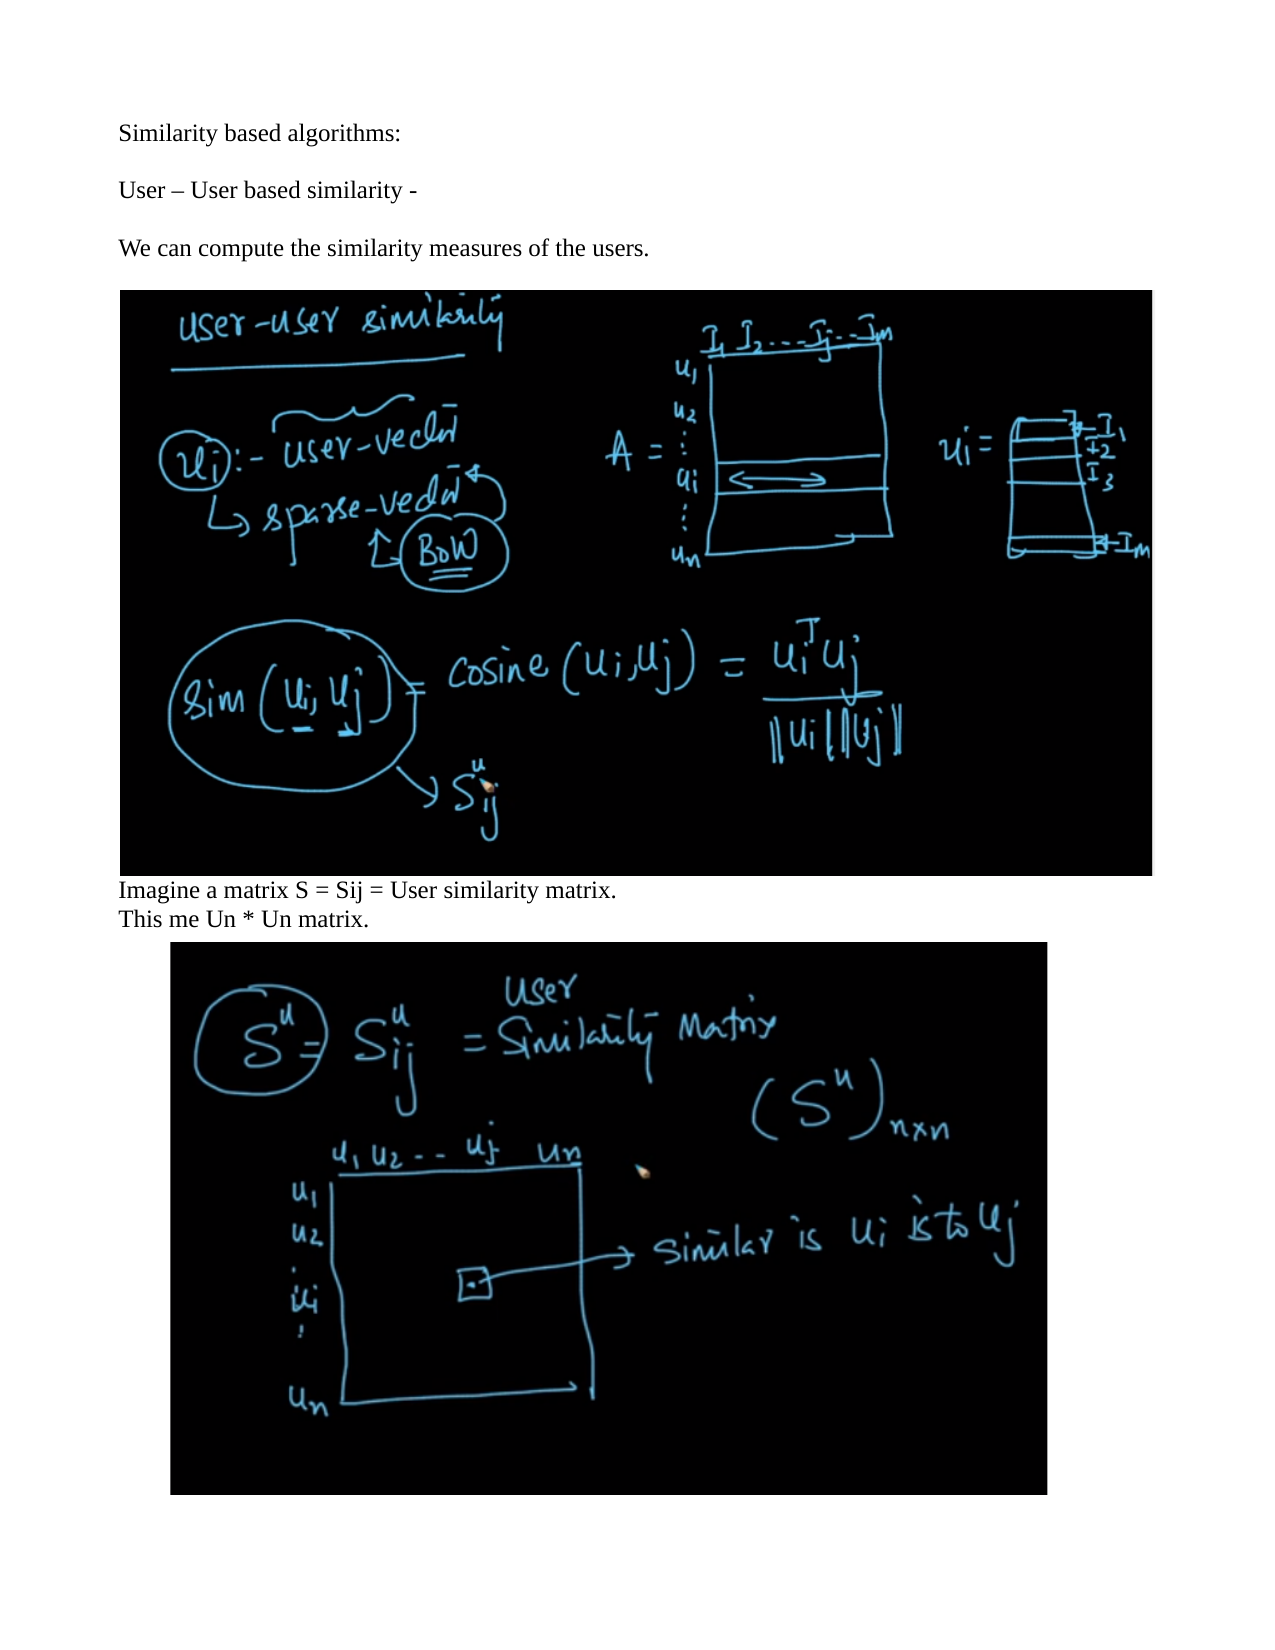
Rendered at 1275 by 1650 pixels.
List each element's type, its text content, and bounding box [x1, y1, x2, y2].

text Imagine a matrix S = Sij = User similarity matrix. [118, 291, 1157, 904]
text Similarity based algorithms: [118, 118, 1157, 147]
picture [170, 942, 1048, 1495]
picture [120, 290, 1155, 876]
text User – User based similarity - [118, 176, 1157, 204]
text We can compute the similarity measures of the users. [118, 233, 1157, 262]
text This me Un * Un matrix. [118, 904, 1157, 933]
